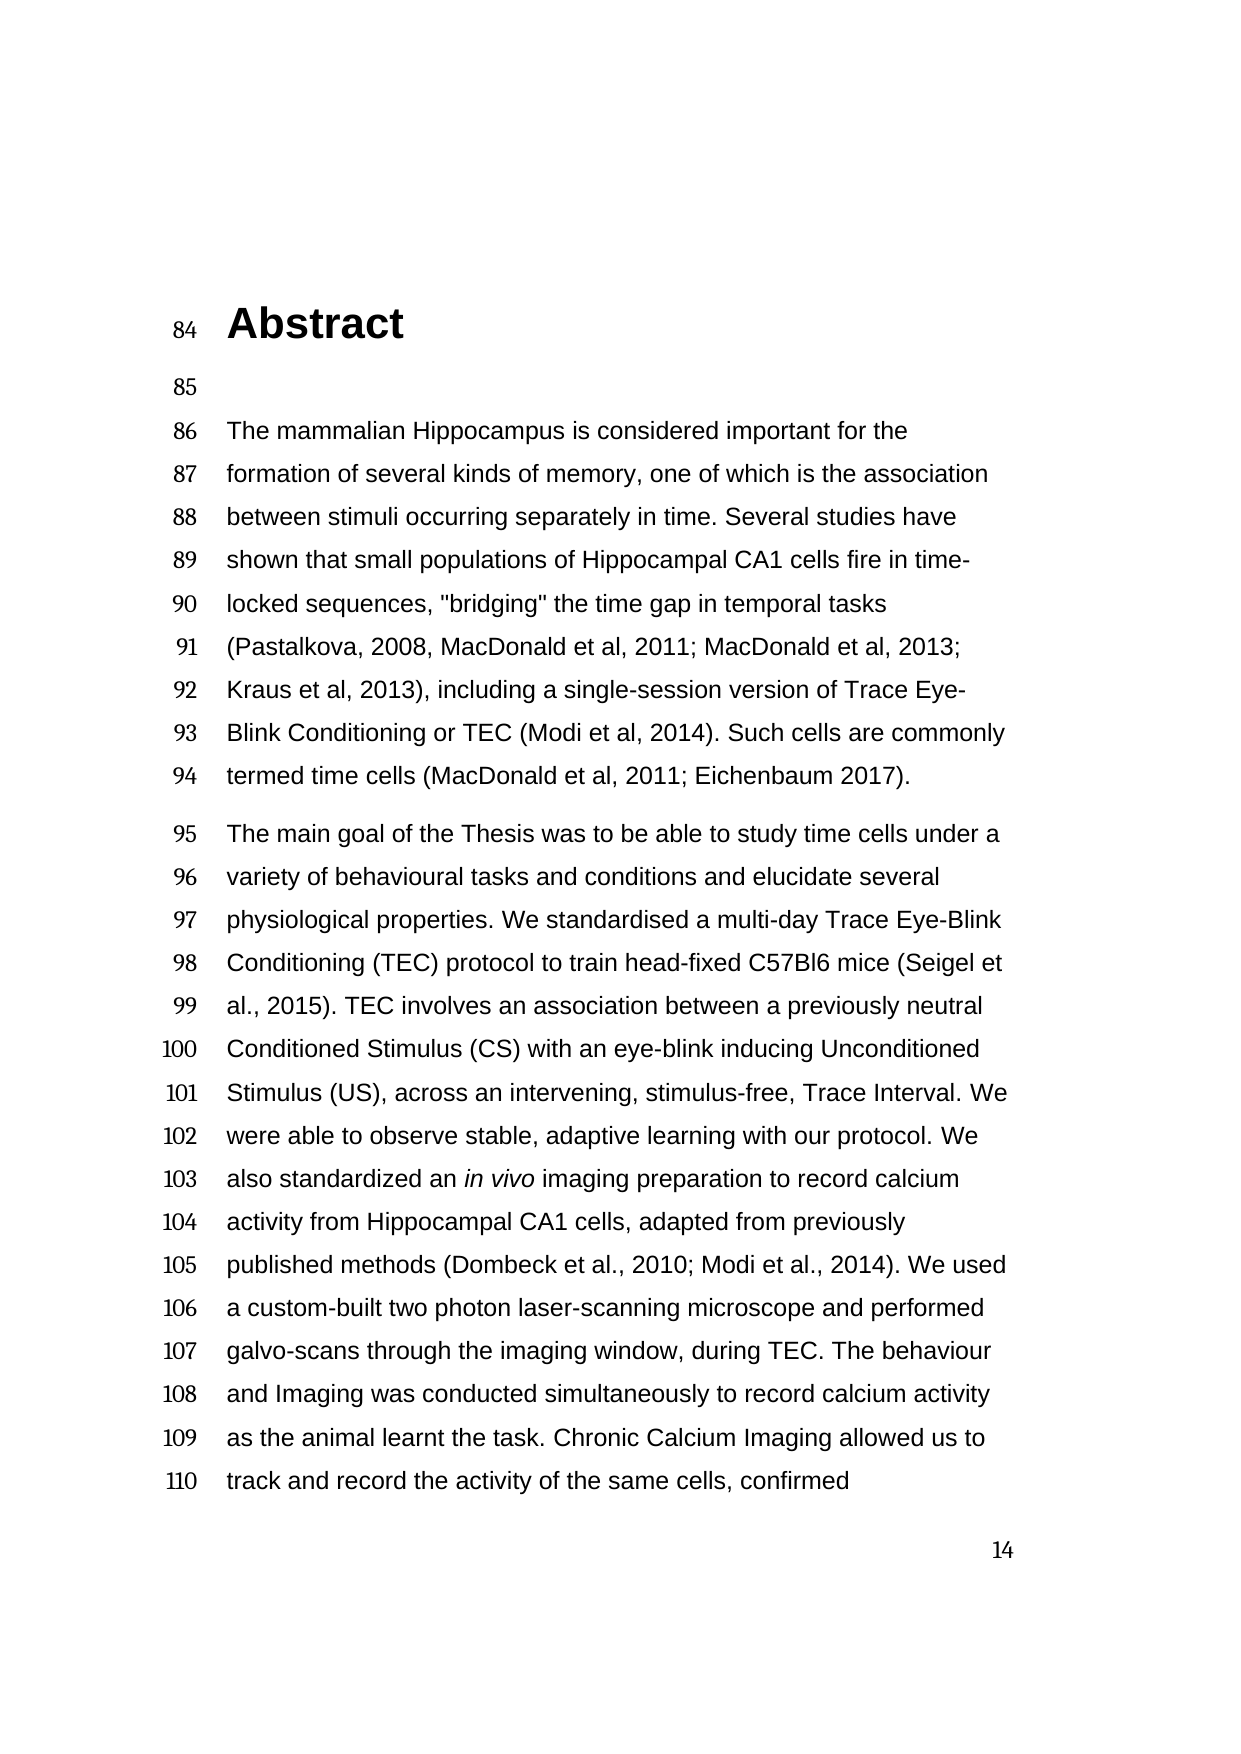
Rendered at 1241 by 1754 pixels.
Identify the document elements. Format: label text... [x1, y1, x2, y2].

subtitle Abstract [226, 298, 1014, 348]
text The mammalian Hippocampus is considered important for the formation of several kinds of memory, one of which is the association between stimuli occurring separately in time. Several studies have shown that small populations of Hippocampal CA1 cells fire in time-locked sequences, "bridging" the time gap in temporal tasks (Pastalkova, 2008, MacDonald et al, 2011; MacDonald et al, 2013; Kraus et al, 2013), including a single-session version of Trace Eye-Blink Conditioning or TEC (Modi et al, 2014). Such cells are commonly termed time cells (MacDonald et al, 2011; Eichenbaum 2017). [226, 416, 1014, 790]
text The main goal of the Thesis was to be able to study time cells under a variety of behavioural tasks and conditions and elucidate several physiological properties. We standardised a multi-day Trace Eye-Blink Conditioning (TEC) protocol to train head-fixed C57Bl6 mice (Seigel et al., 2015). TEC involves an association between a previously neutral Conditioned Stimulus (CS) with an eye-blink inducing Unconditioned Stimulus (US), across an intervening, stimulus-free, Trace Interval. We were able to observe stable, adaptive learning with our protocol. We also standardized an in vivo imaging preparation to record calcium activity from Hippocampal CA1 cells, adapted from previously published methods (Dombeck et al., 2010; Modi et al., 2014). We used a custom-built two photon laser-scanning microscope and performed galvo-scans through the imaging window, during TEC. The behaviour and Imaging was conducted simultaneously to record calcium activity as the animal learnt the task. Chronic Calcium Imaging allowed us to track and record the activity of the same cells, confirmed [226, 819, 1014, 1494]
